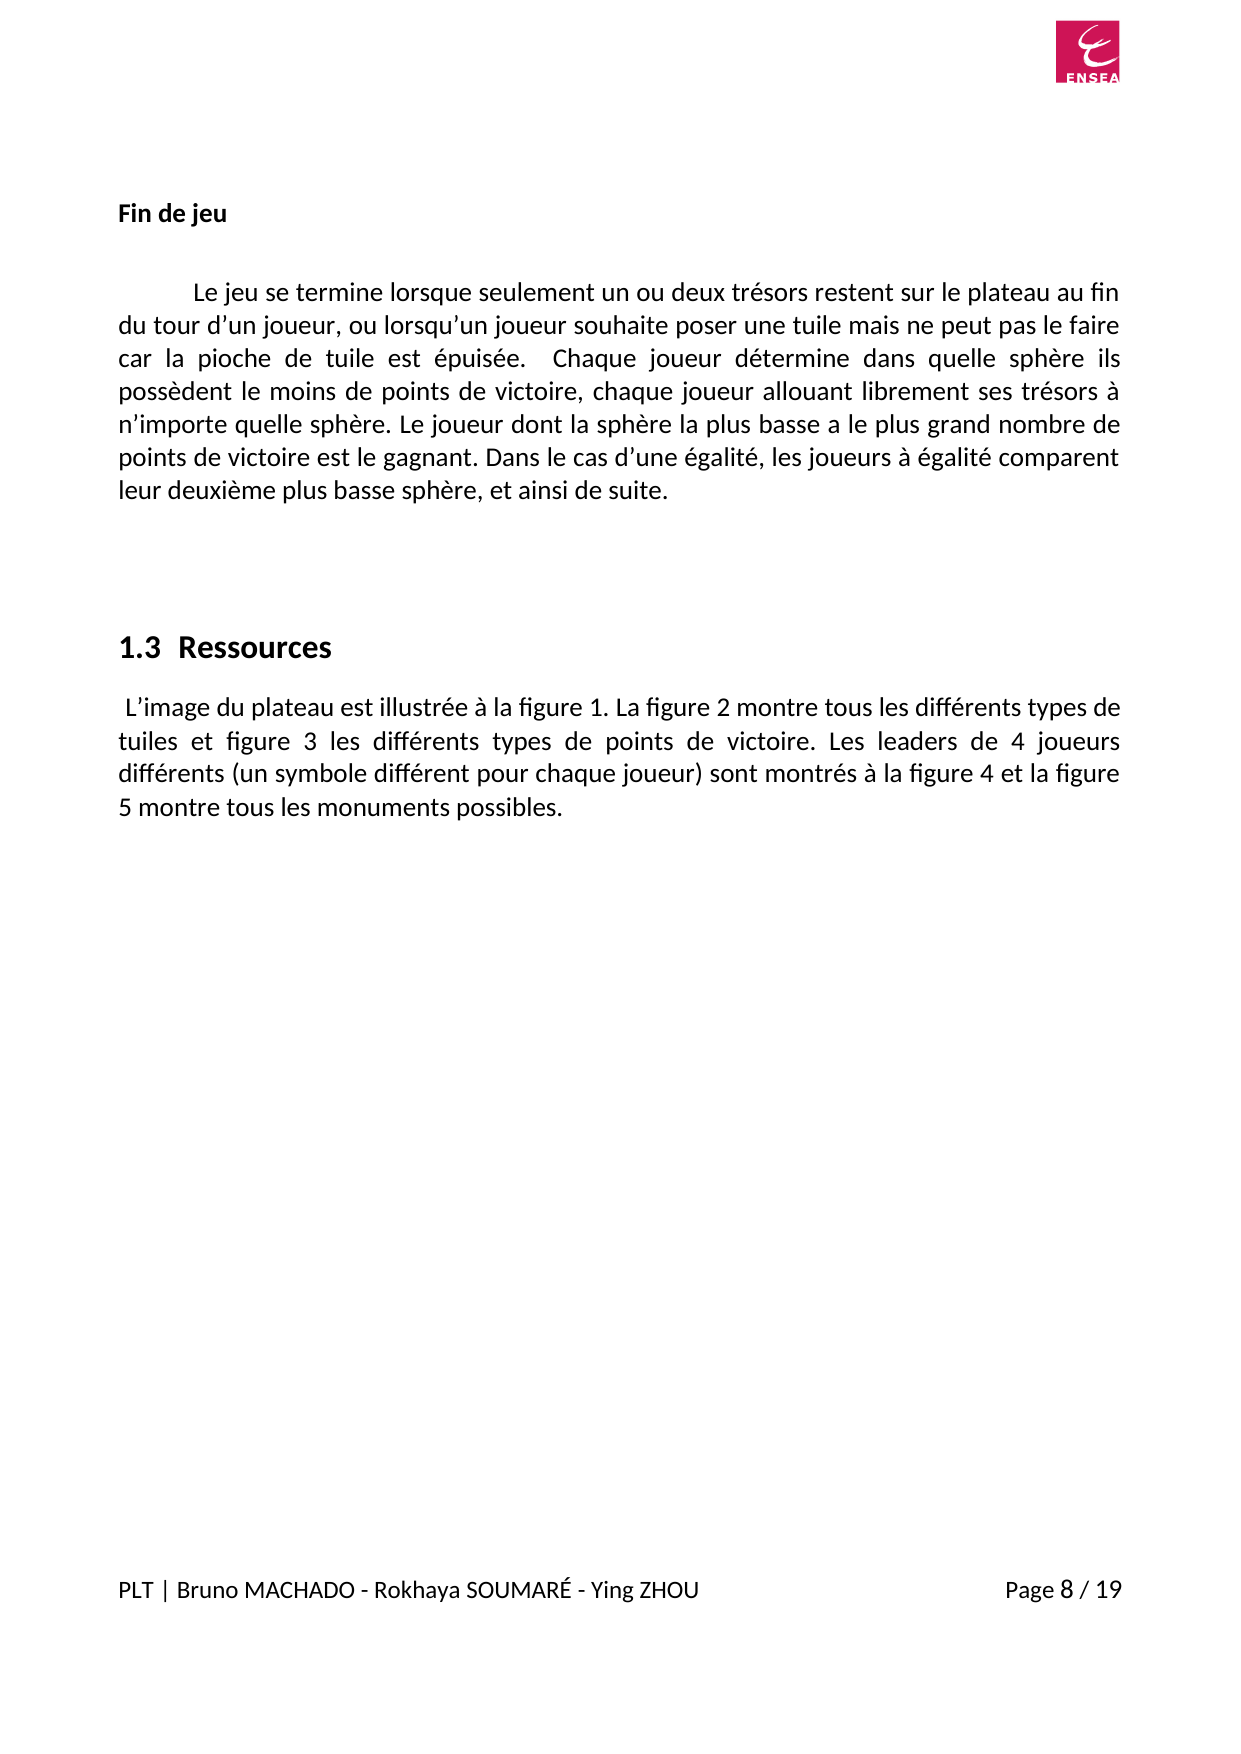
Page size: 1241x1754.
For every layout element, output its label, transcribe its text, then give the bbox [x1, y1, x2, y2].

subtitle Ressources [118, 626, 1122, 667]
text L’image du plateau est illustrée à la figure 1. La figure 2 montre tous les différents types de tuiles et figure 3 les différents types de points de victoire. Les leaders de 4 joueurs différents (un symbole différent pour chaque joueur) sont montrés à la figure 4 et la figure 5 montre tous les monuments possibles. [118, 691, 1122, 823]
text Le jeu se termine lorsque seulement un ou deux trésors restent sur le plateau au fin du tour d’un joueur, ou lorsqu’un joueur souhaite poser une tuile mais ne peut pas le faire car la pioche de tuile est épuisée. Chaque joueur détermine dans quelle sphère ils possèdent le moins de points de victoire, chaque joueur allouant librement ses trésors à n’importe quelle sphère. Le joueur dont la sphère la plus basse a le plus grand nombre de points de victoire est le gagnant. Dans le cas d’une égalité, les joueurs à égalité comparent leur deuxième plus basse sphère, et ainsi de suite. [118, 275, 1122, 506]
text Fin de jeu [118, 197, 1122, 230]
picture [1054, 18, 1122, 84]
